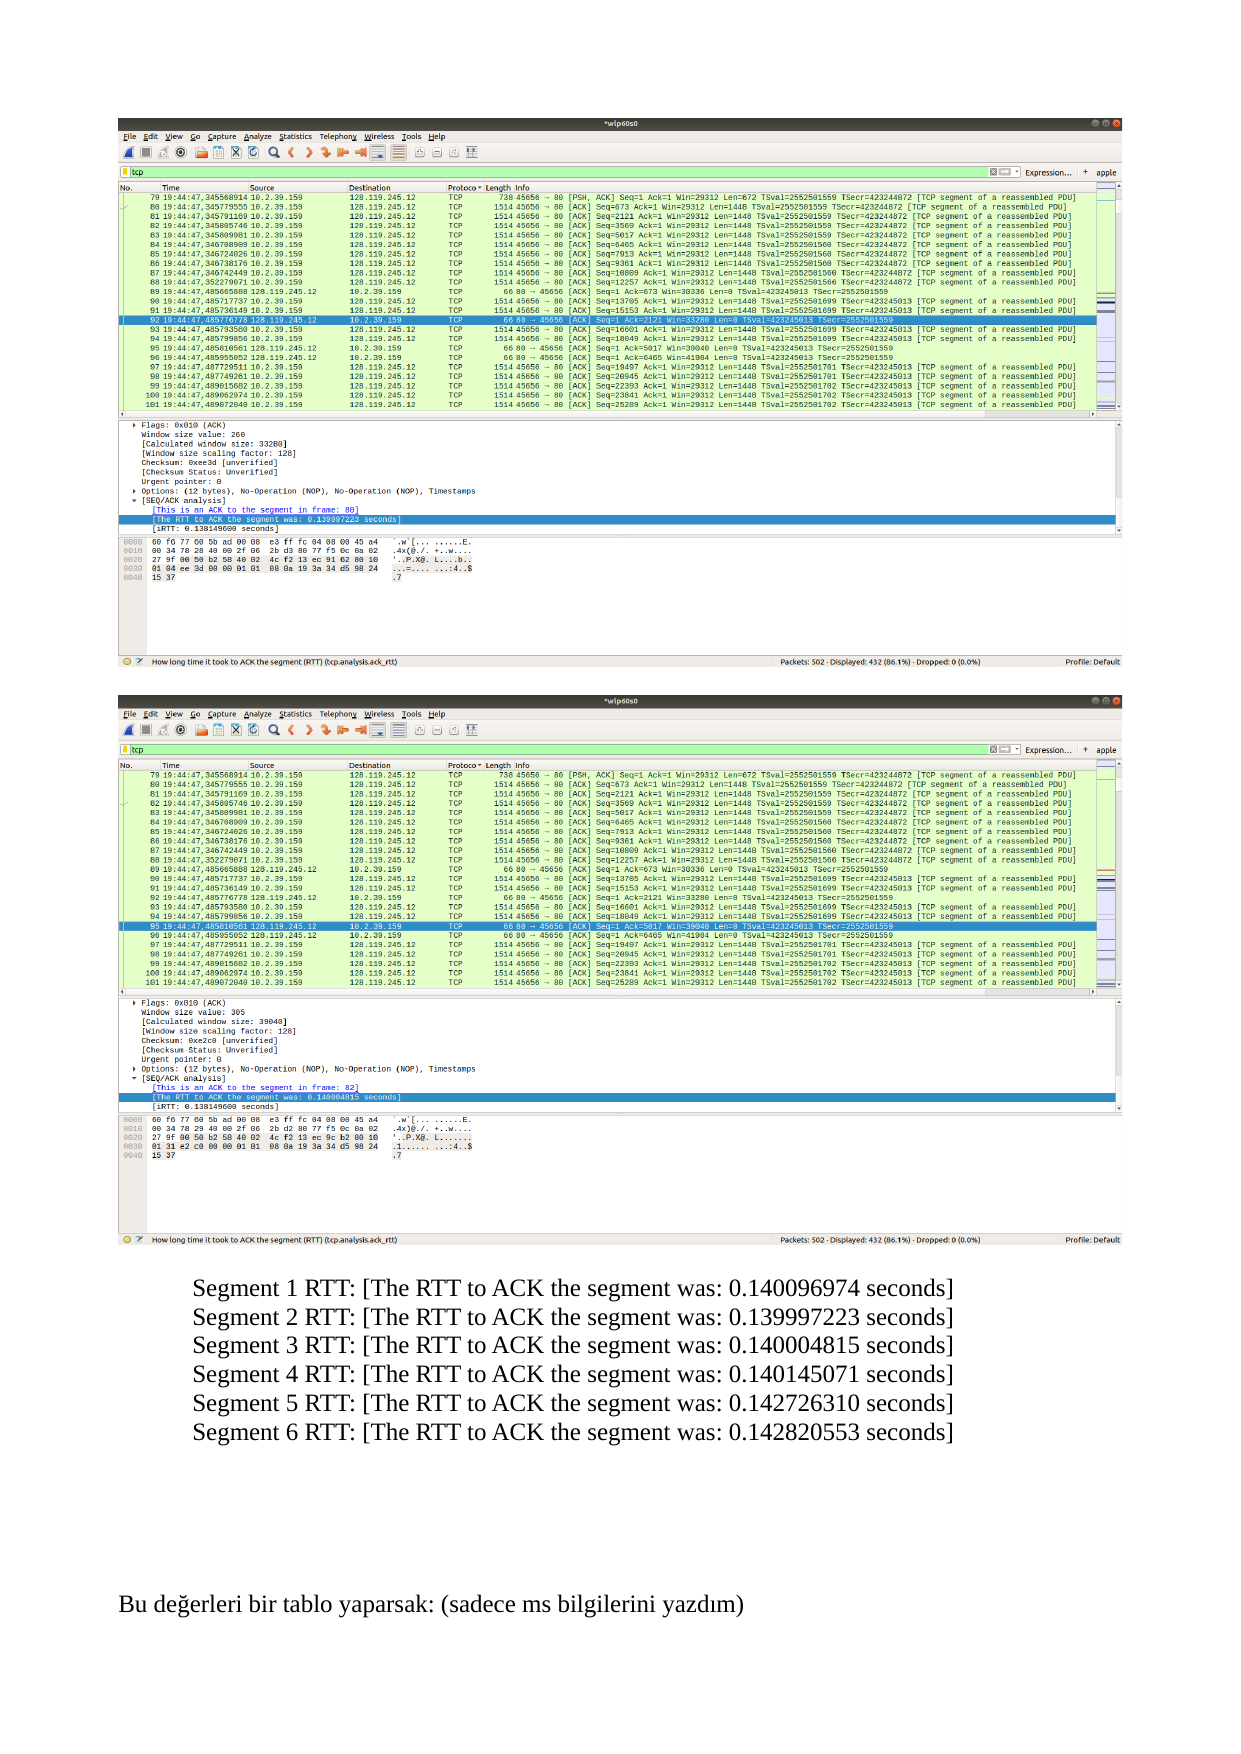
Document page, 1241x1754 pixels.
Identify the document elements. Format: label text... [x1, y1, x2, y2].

text Segment 5 RTT: [The RTT to ACK the segment was: 0.142726310 seconds] [118, 1388, 1122, 1417]
text Segment 2 RTT: [The RTT to ACK the segment was: 0.139997223 seconds] [118, 1302, 1122, 1331]
text Segment 6 RTT: [The RTT to ACK the segment was: 0.142820553 seconds] [118, 1417, 1122, 1446]
picture [118, 118, 1123, 667]
text Segment 4 RTT: [The RTT to ACK the segment was: 0.140145071 seconds] [118, 1359, 1122, 1388]
picture [118, 695, 1123, 1245]
text Segment 3 RTT: [The RTT to ACK the segment was: 0.140004815 seconds] [118, 1331, 1122, 1359]
text Segment 1 RTT: [The RTT to ACK the segment was: 0.140096974 seconds] [118, 1273, 1122, 1302]
text Bu değerleri bir tablo yaparsak: (sadece ms bilgilerini yazdım) [118, 1589, 1122, 1618]
